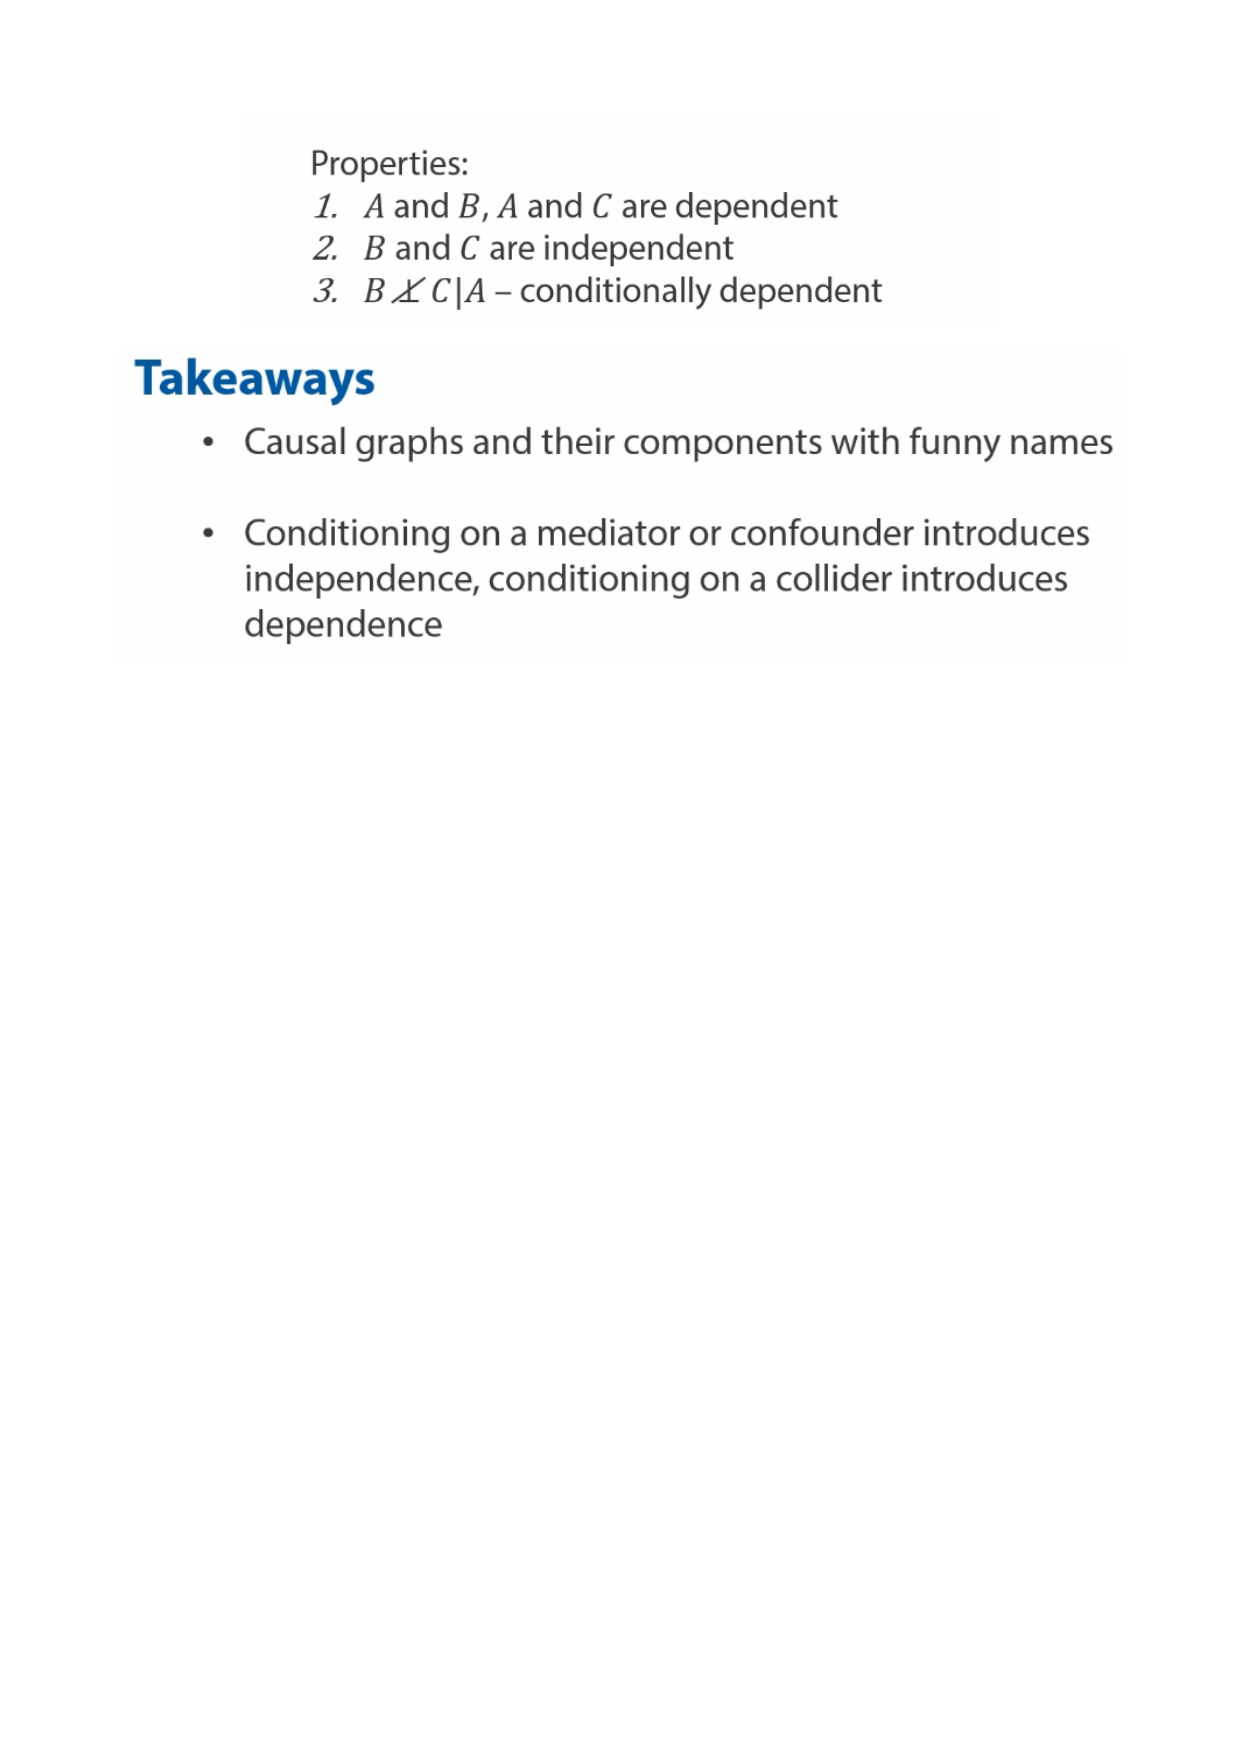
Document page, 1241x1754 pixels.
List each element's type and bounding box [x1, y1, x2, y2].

picture [239, 118, 1001, 324]
picture [118, 348, 1123, 664]
